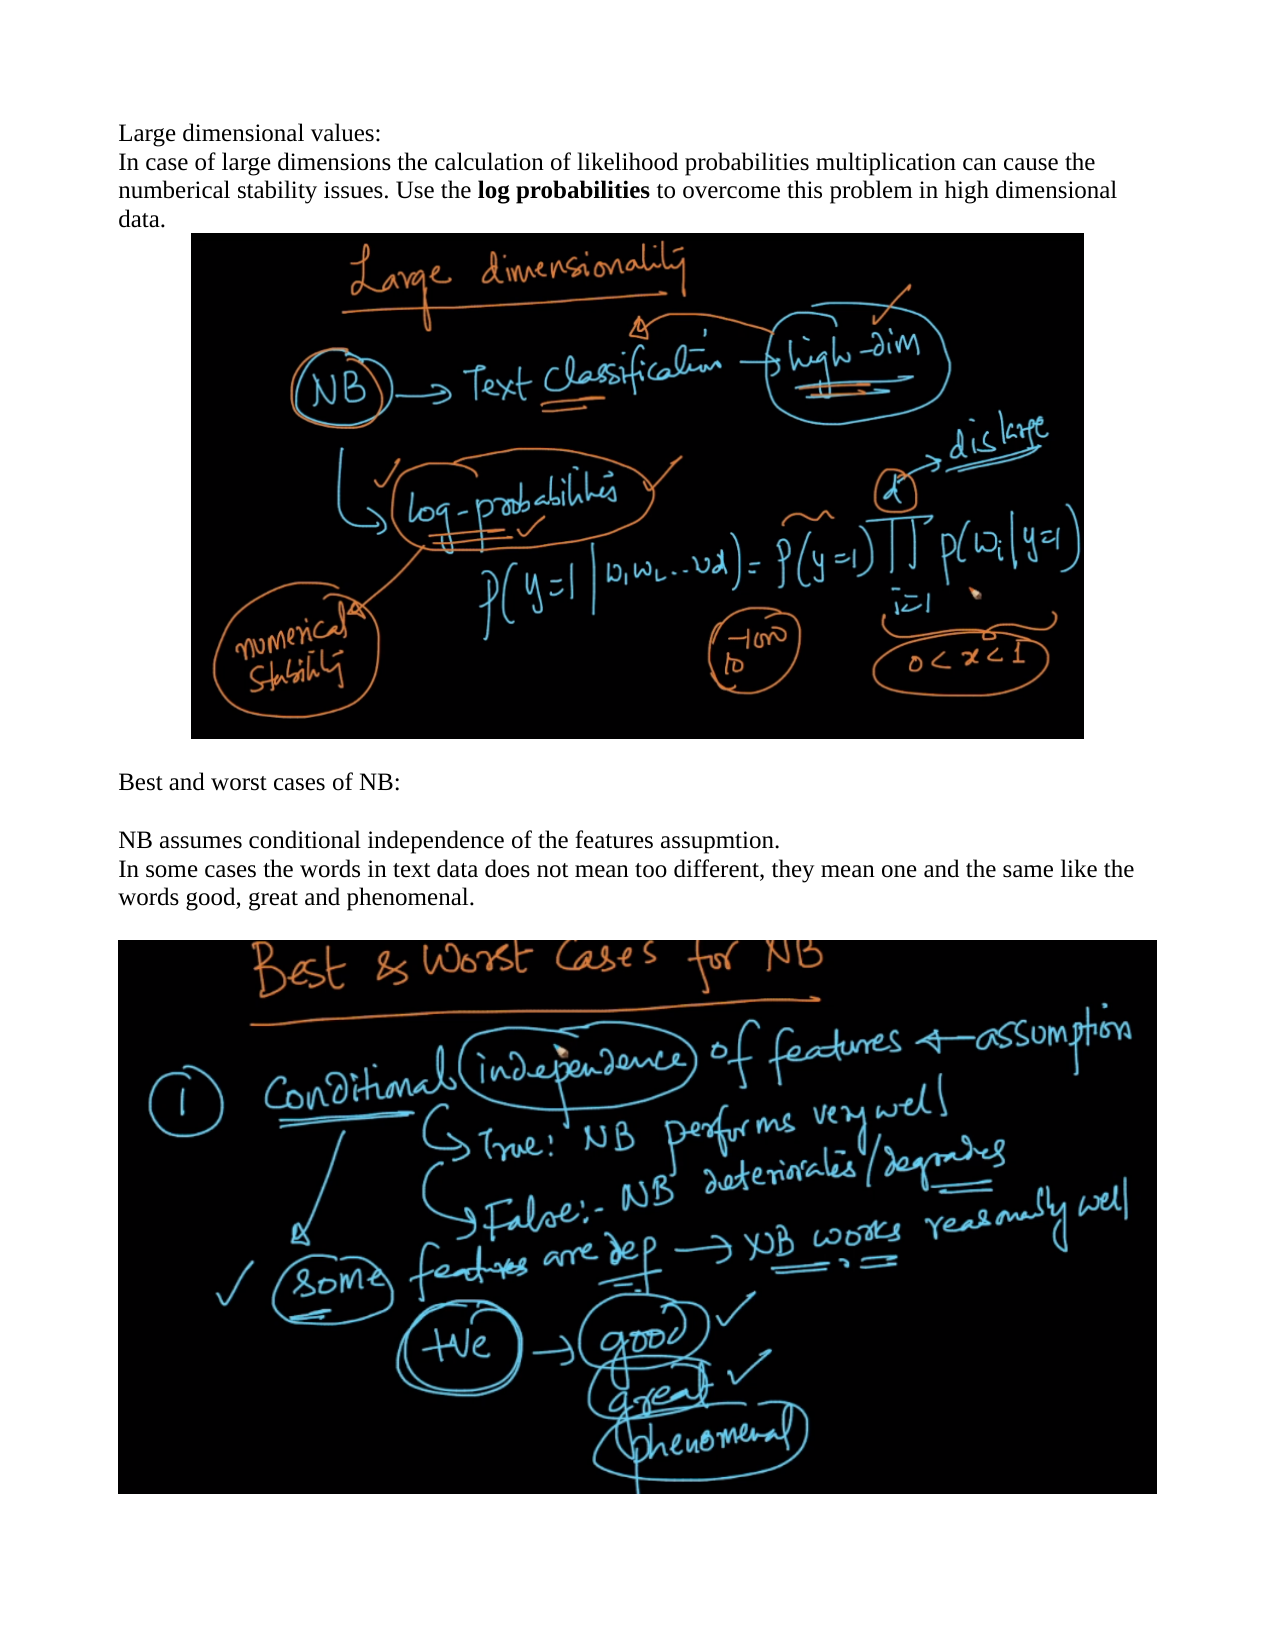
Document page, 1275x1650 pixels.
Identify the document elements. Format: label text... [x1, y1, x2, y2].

text Best and worst cases of NB: [118, 767, 1157, 796]
text In some cases the words in text data does not mean too different, they mean one and the same like the words good, great and phenomenal. [118, 854, 1157, 911]
text In case of large dimensions the calculation of likelihood probabilities multiplication can cause the numberical stability issues. Use the log probabilities to overcome this problem in high dimensional data. [118, 147, 1157, 233]
text Large dimensional values: [118, 118, 1157, 147]
text NB assumes conditional independence of the features assupmtion. [118, 825, 1157, 854]
picture [118, 940, 1157, 1494]
picture [191, 233, 1084, 739]
